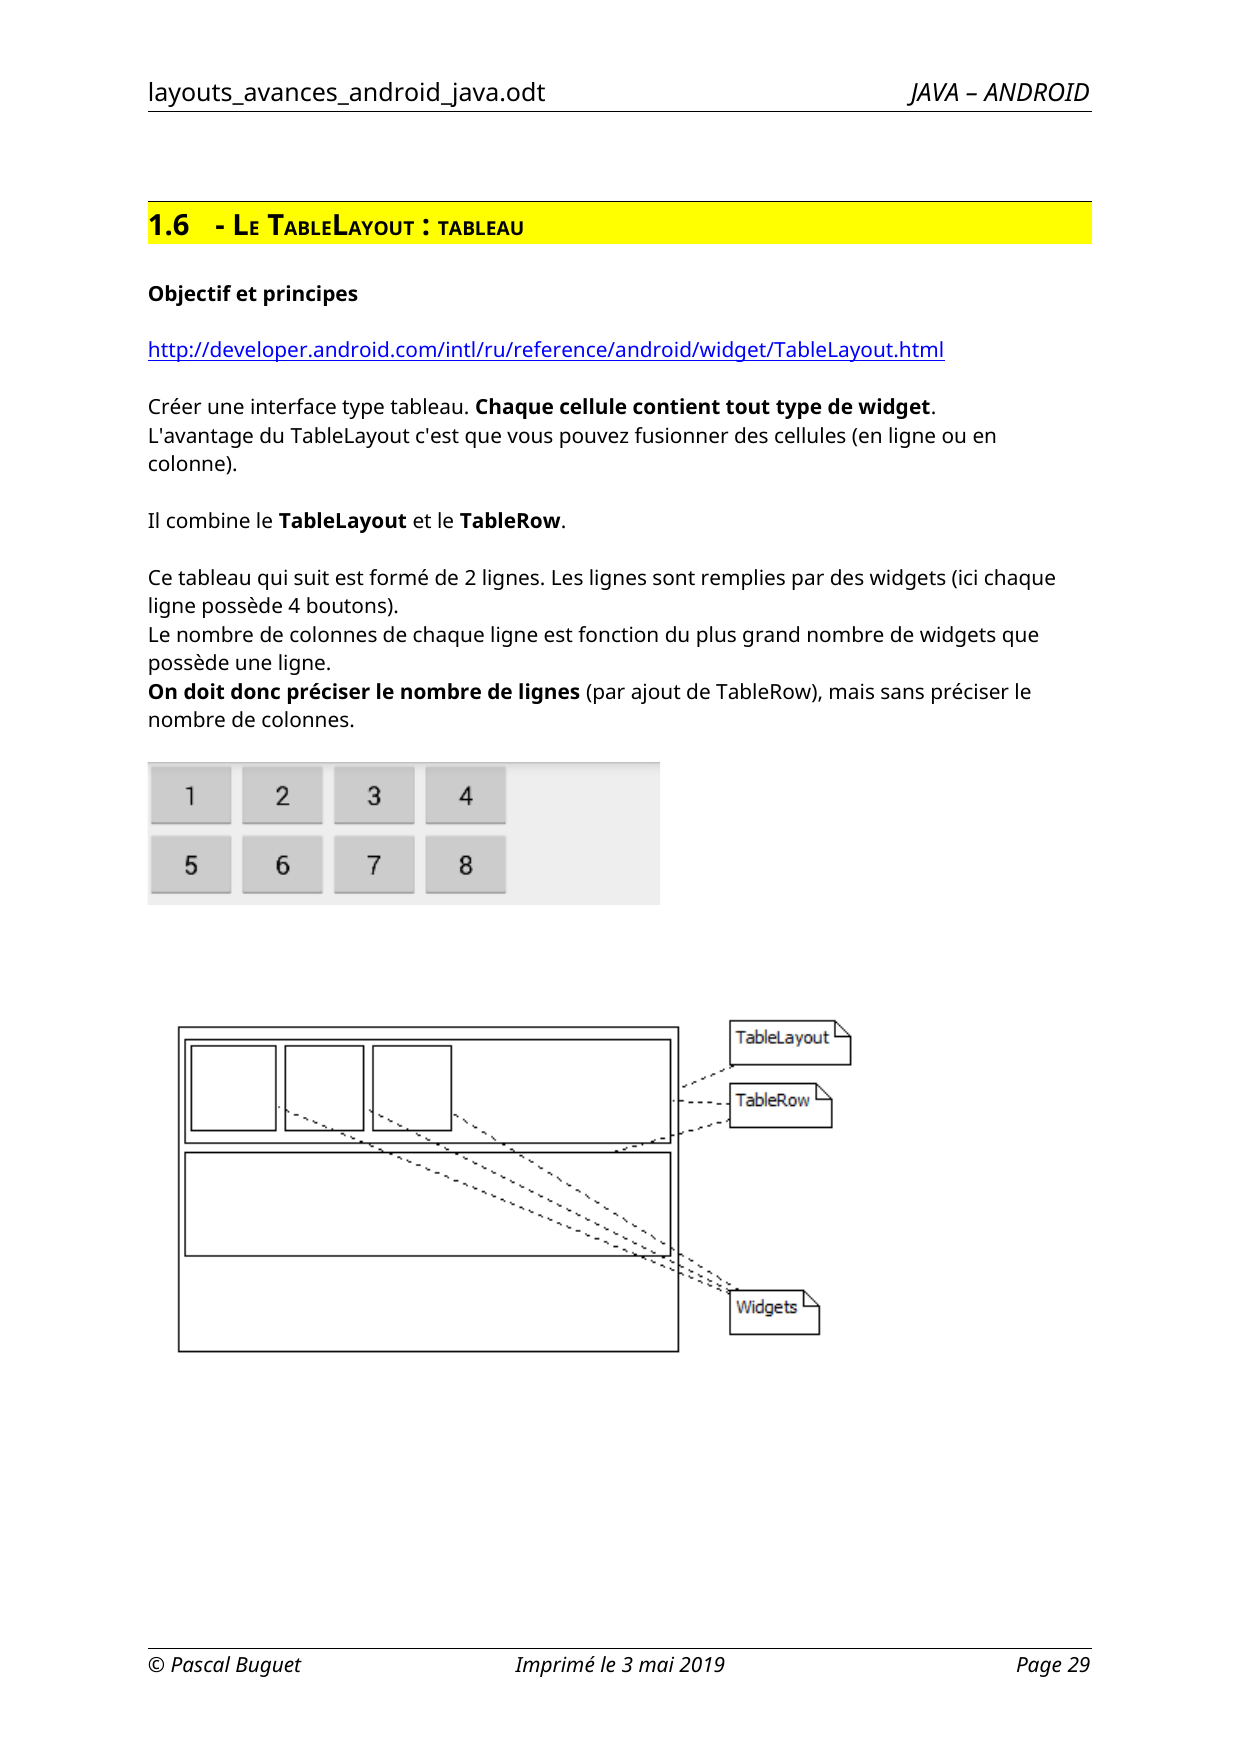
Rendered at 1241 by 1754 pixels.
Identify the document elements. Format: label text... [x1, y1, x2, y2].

text Objectif et principes [148, 279, 1092, 307]
text Créer une interface type tableau. Chaque cellule contient tout type de widget. [148, 392, 1092, 421]
text On doit donc préciser le nombre de lignes (par ajout de TableRow), mais sans préciser le nombre de colonnes. [148, 677, 1092, 734]
text http://developer.android.com/intl/ru/reference/android/widget/TableLayout.html [148, 336, 1092, 364]
text Ce tableau qui suit est formé de 2 lignes. Les lignes sont remplies par des widgets (ici chaque ligne possède 4 boutons). [148, 563, 1092, 620]
text Le nombre de colonnes de chaque ligne est fonction du plus grand nombre de widgets que possède une ligne. [148, 620, 1092, 677]
text Il combine le TableLayout et le TableRow. [148, 506, 1092, 534]
subtitle - Le TableLayout : tableau [148, 202, 1092, 244]
picture [147, 989, 883, 1384]
text L'avantage du TableLayout c'est que vous pouvez fusionner des cellules (en ligne ou en colonne). [148, 421, 1092, 478]
picture [147, 762, 661, 905]
